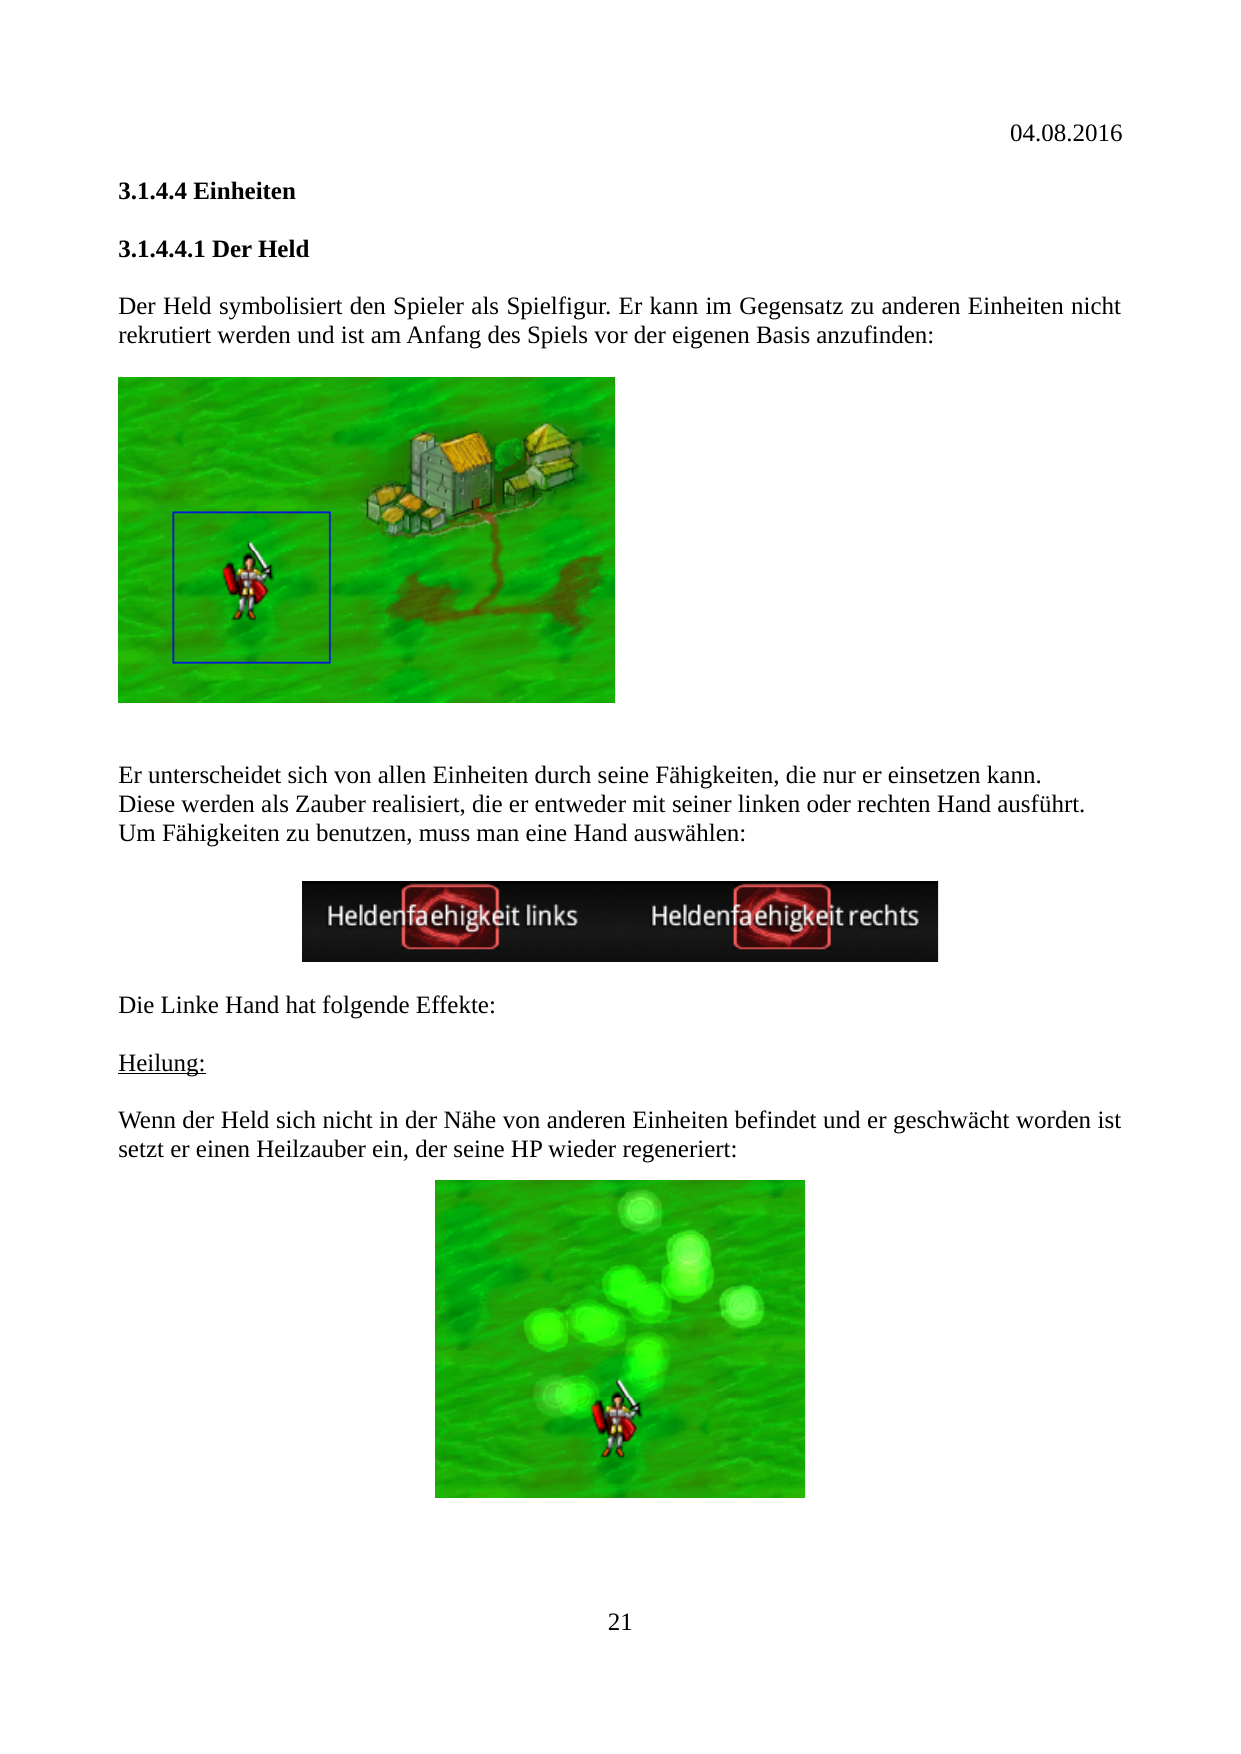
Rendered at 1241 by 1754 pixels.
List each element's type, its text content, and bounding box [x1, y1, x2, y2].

picture [435, 1180, 806, 1498]
text Wenn der Held sich nicht in der Nähe von anderen Einheiten befindet und er geschwächt worden ist setzt er einen Heilzauber ein, der seine HP wieder regeneriert: [118, 1105, 1122, 1163]
picture [118, 377, 615, 703]
text Die Linke Hand hat folgende Effekte: [118, 990, 1122, 1019]
text 3.1.4.4.1 Der Held [118, 234, 1122, 263]
text 3.1.4.4 Einheiten [118, 176, 1122, 205]
picture [302, 881, 939, 962]
text Heilung: [118, 1048, 1122, 1076]
text Um Fähigkeiten zu benutzen, muss man eine Hand auswählen: [118, 818, 1122, 846]
text Er unterscheidet sich von allen Einheiten durch seine Fähigkeiten, die nur er einsetzen kann. [118, 760, 1122, 789]
text Der Held symbolisiert den Spieler als Spielfigur. Er kann im Gegensatz zu anderen Einheiten nicht rekrutiert werden und ist am Anfang des Spiels vor der eigenen Basis anzufinden: [118, 291, 1122, 349]
text Diese werden als Zauber realisiert, die er entweder mit seiner linken oder rechten Hand ausführt. [118, 789, 1122, 818]
